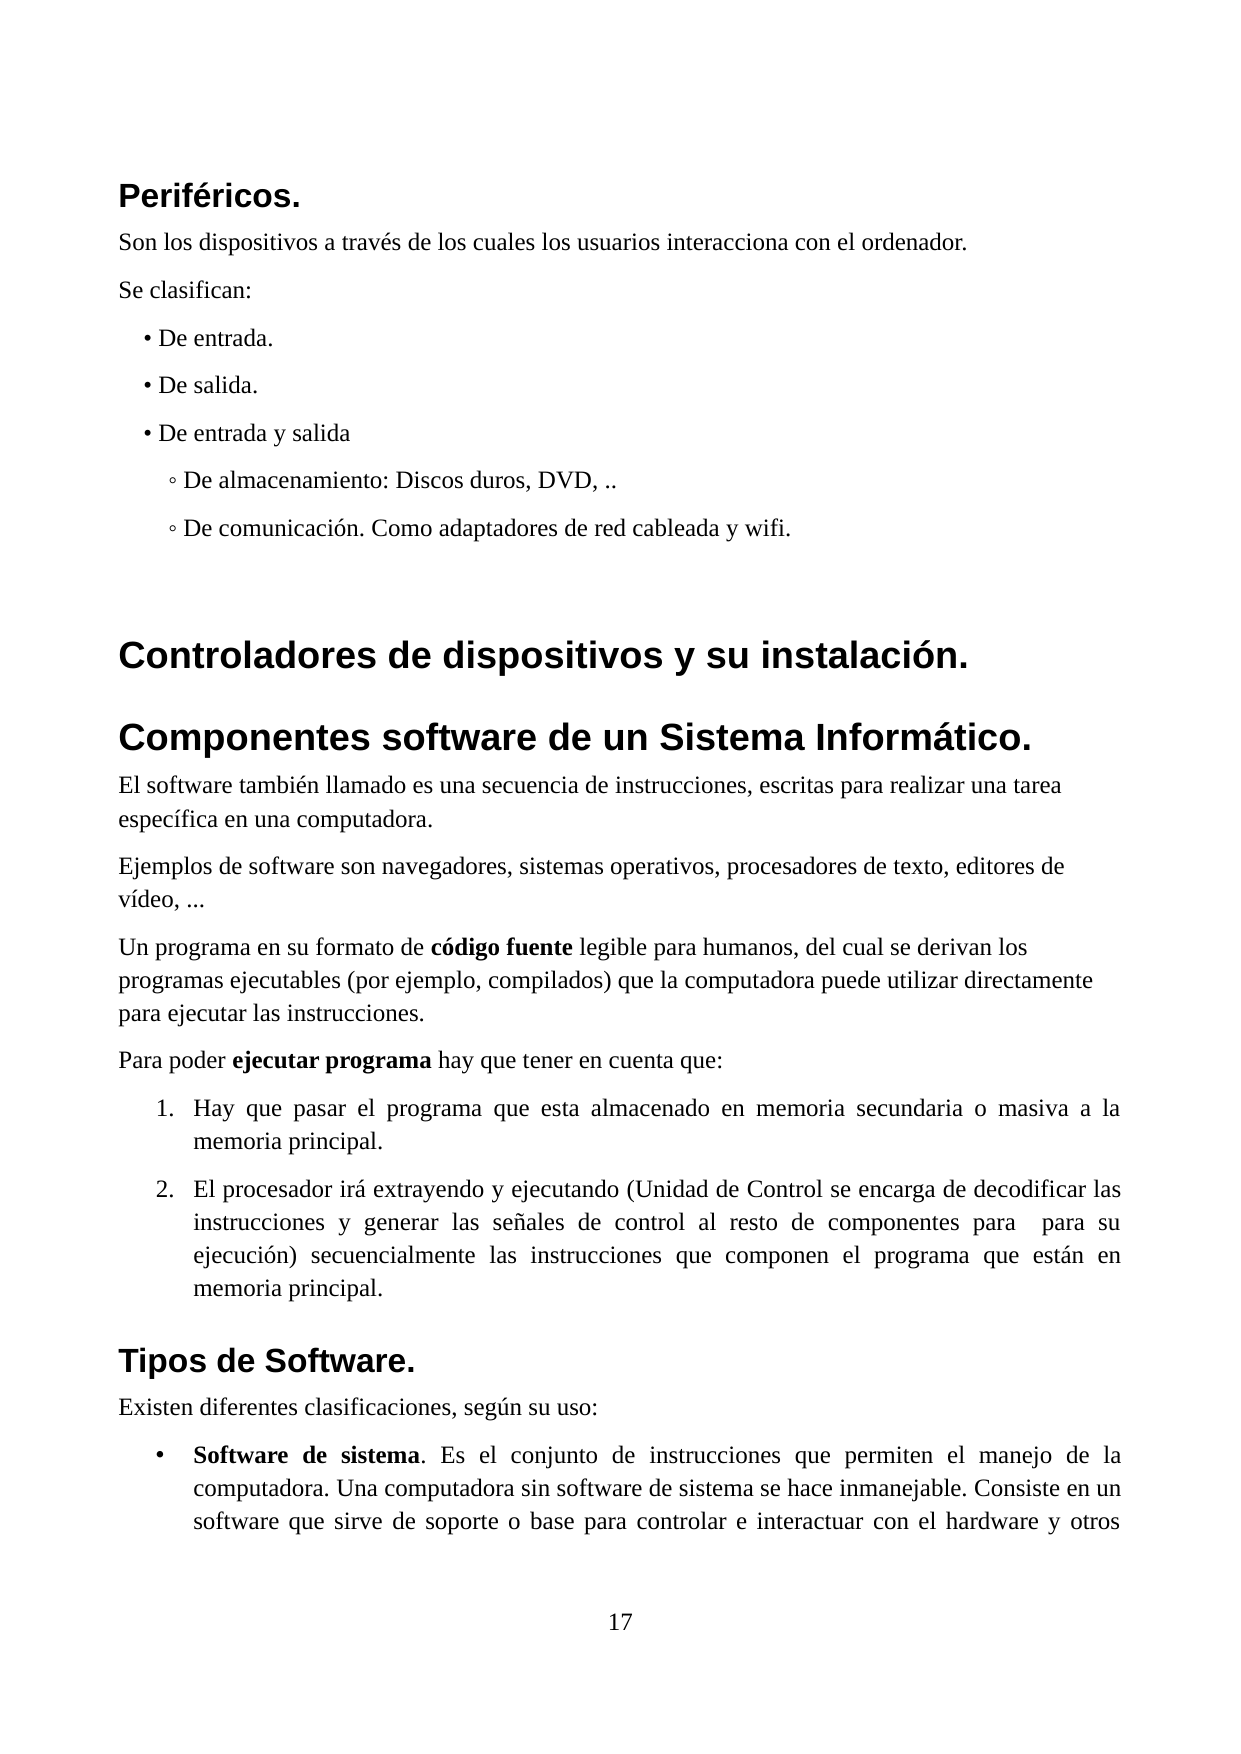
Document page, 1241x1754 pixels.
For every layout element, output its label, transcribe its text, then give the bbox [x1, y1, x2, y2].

text Ejemplos de software son navegadores, sistemas operativos, procesadores de texto, editores de vídeo, ... [118, 851, 1122, 913]
subtitle Tipos de Software. [118, 1341, 1122, 1380]
text ◦ De comunicación. Como adaptadores de red cableada y wifi. [118, 513, 1122, 542]
text Son los dispositivos a través de los cuales los usuarios interacciona con el ordenador. [118, 227, 1122, 256]
text Existen diferentes clasificaciones, según su uso: [118, 1392, 1122, 1421]
text Se clasifican: [118, 275, 1122, 304]
subtitle Controladores de dispositivos y su instalación. [118, 633, 1122, 677]
text Un programa en su formato de código fuente legible para humanos, del cual se derivan los programas ejecutables (por ejemplo, compilados) que la computadora puede utilizar directamente para ejecutar las instrucciones. [118, 932, 1122, 1027]
list Software de sistema. Es el conjunto de instrucciones que permiten el manejo de la computadora. Una computadora sin software de sistema se hace inmanejable. Consiste en un software que sirve de soporte o base para controlar e interactuar con el hardware y otros [156, 1440, 1122, 1535]
subtitle Componentes software de un Sistema Informático. [118, 714, 1122, 758]
text • De entrada y salida [118, 418, 1122, 447]
subtitle Periféricos. [118, 176, 1122, 215]
text ◦ De almacenamiento: Discos duros, DVD, .. [118, 466, 1122, 494]
text • De salida. [118, 370, 1122, 399]
list Hay que pasar el programa que esta almacenado en memoria secundaria o masiva a la memoria principal. [156, 1093, 1122, 1155]
text Para poder ejecutar programa hay que tener en cuenta que: [118, 1046, 1122, 1074]
list El procesador irá extrayendo y ejecutando (Unidad de Control se encarga de decodificar las instrucciones y generar las señales de control al resto de componentes para para su ejecución) secuencialmente las instrucciones que componen el programa que están en memoria principal. [156, 1174, 1122, 1302]
text • De entrada. [118, 323, 1122, 351]
text El software también llamado es una secuencia de instrucciones, escritas para realizar una tarea específica en una computadora. [118, 771, 1122, 832]
